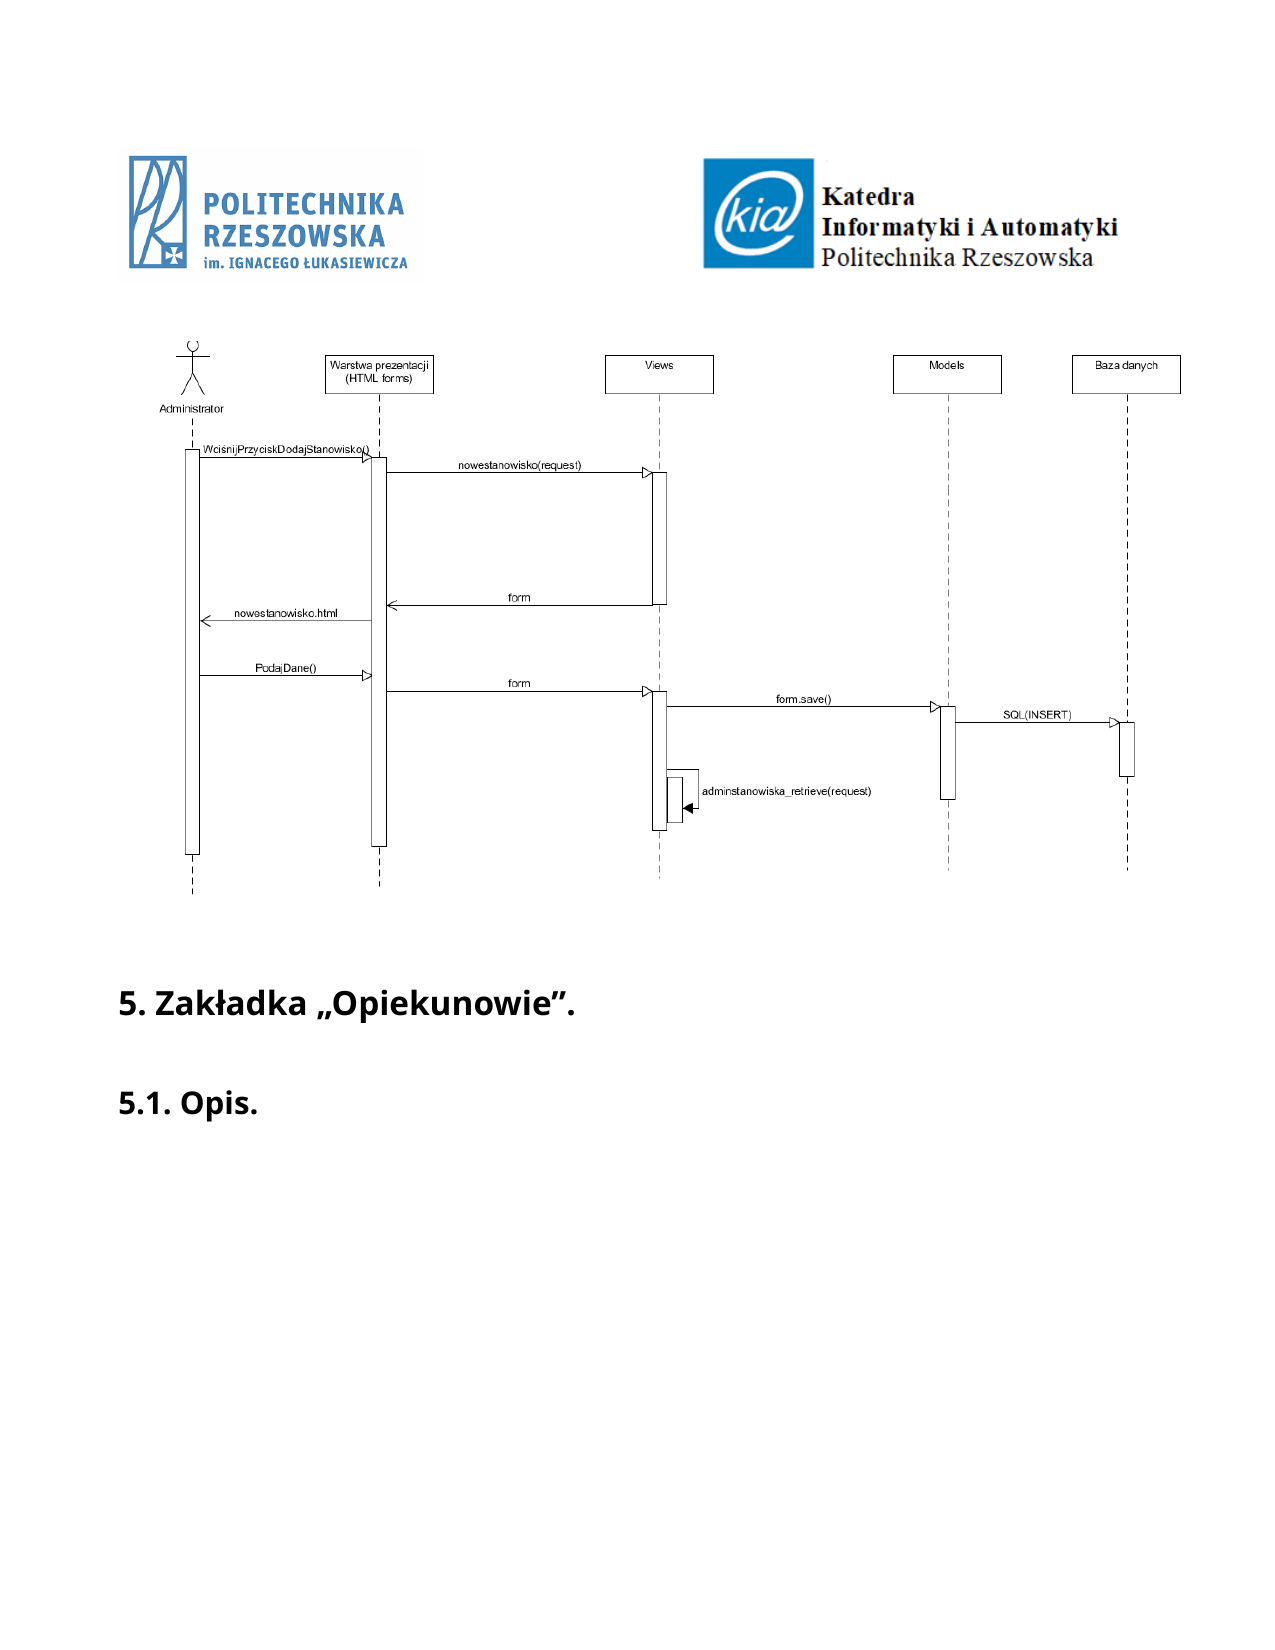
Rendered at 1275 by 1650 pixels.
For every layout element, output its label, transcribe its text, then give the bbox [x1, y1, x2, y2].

subtitle 5.1. Opis. [118, 1081, 1157, 1124]
picture [89, 341, 1186, 901]
subtitle 5. Zakładka „Opiekunowie”. [118, 980, 1157, 1025]
picture [685, 143, 1147, 286]
picture [118, 147, 423, 284]
